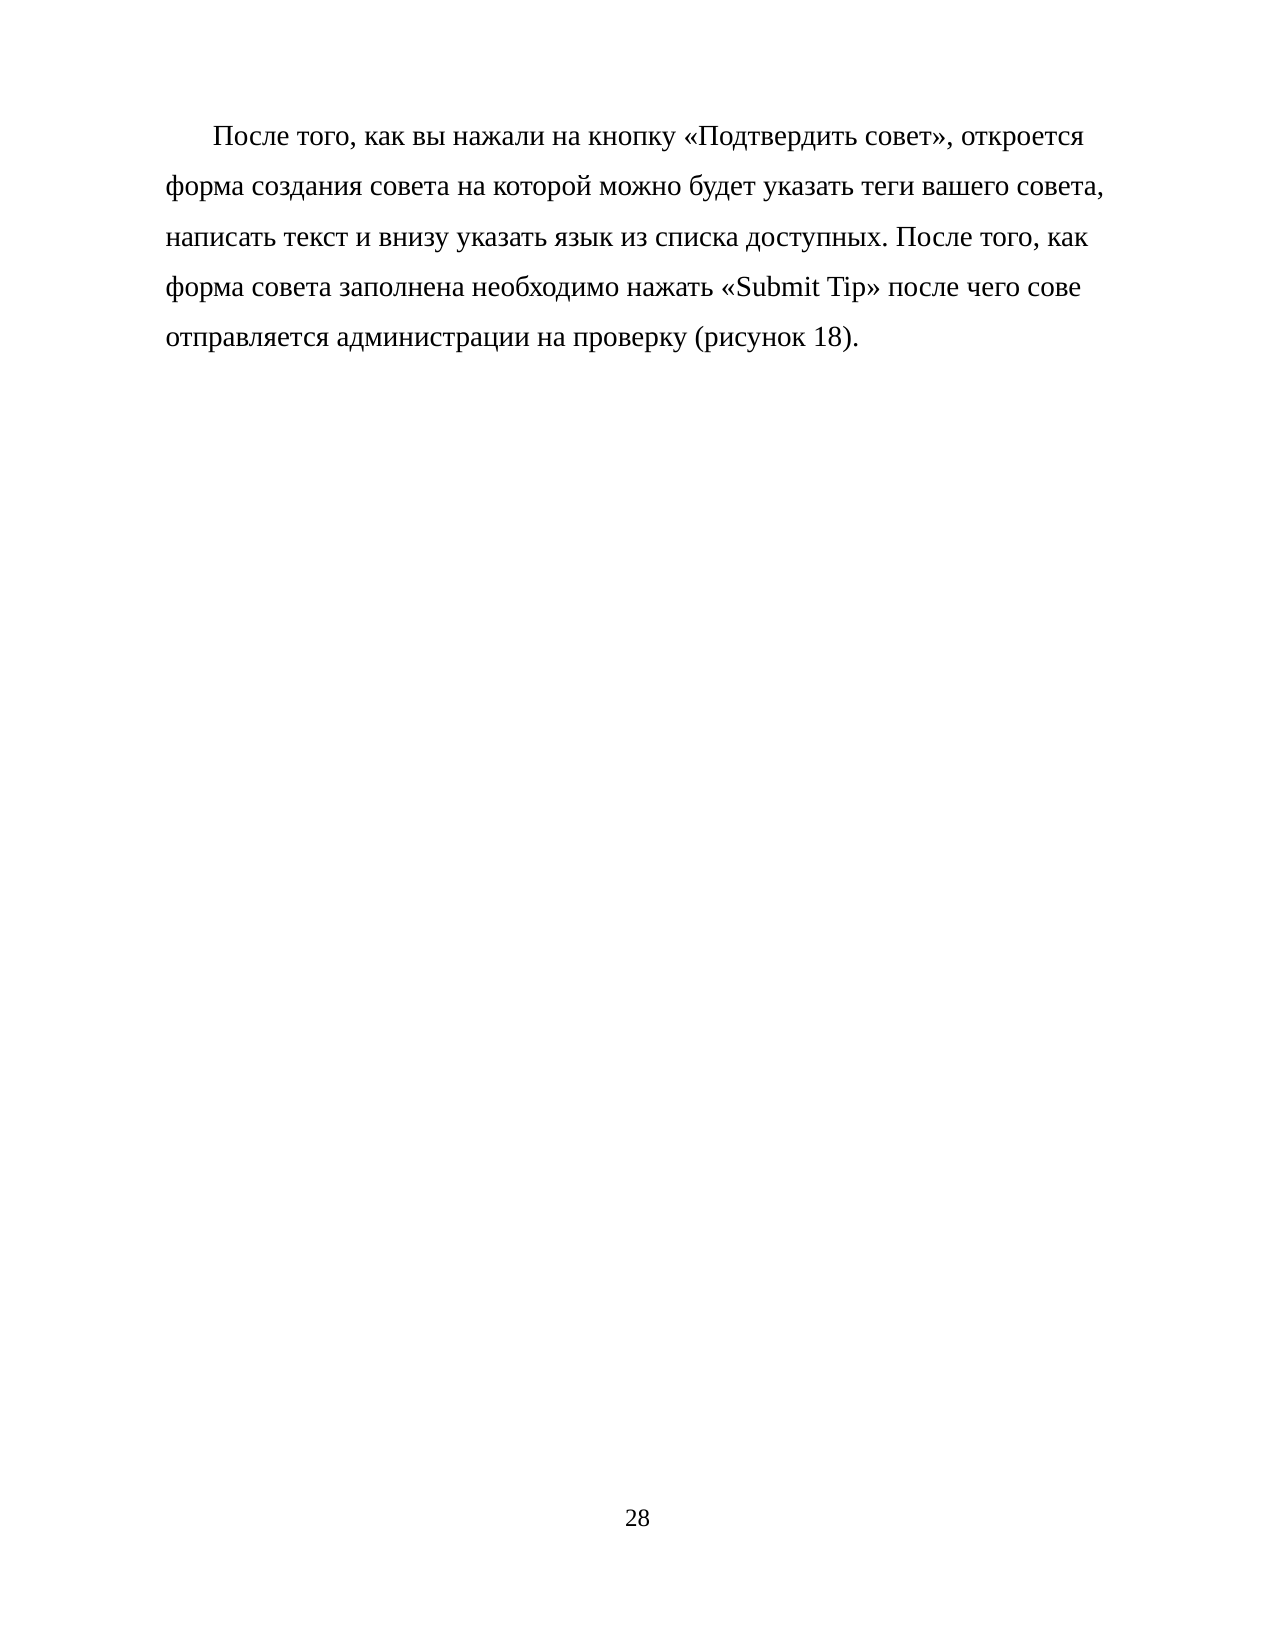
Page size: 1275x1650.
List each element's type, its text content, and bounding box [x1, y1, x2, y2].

list После того, как вы нажали на кнопку «Подтвердить совет», откроется форма создания совета на которой можно будет указать теги вашего совета, написать текст и внизу указать язык из списка доступных. После того, как форма совета заполнена необходимо нажать «Submit Tip» после чего сове отправляется администрации на проверку (рисунок 18). [165, 118, 1157, 353]
